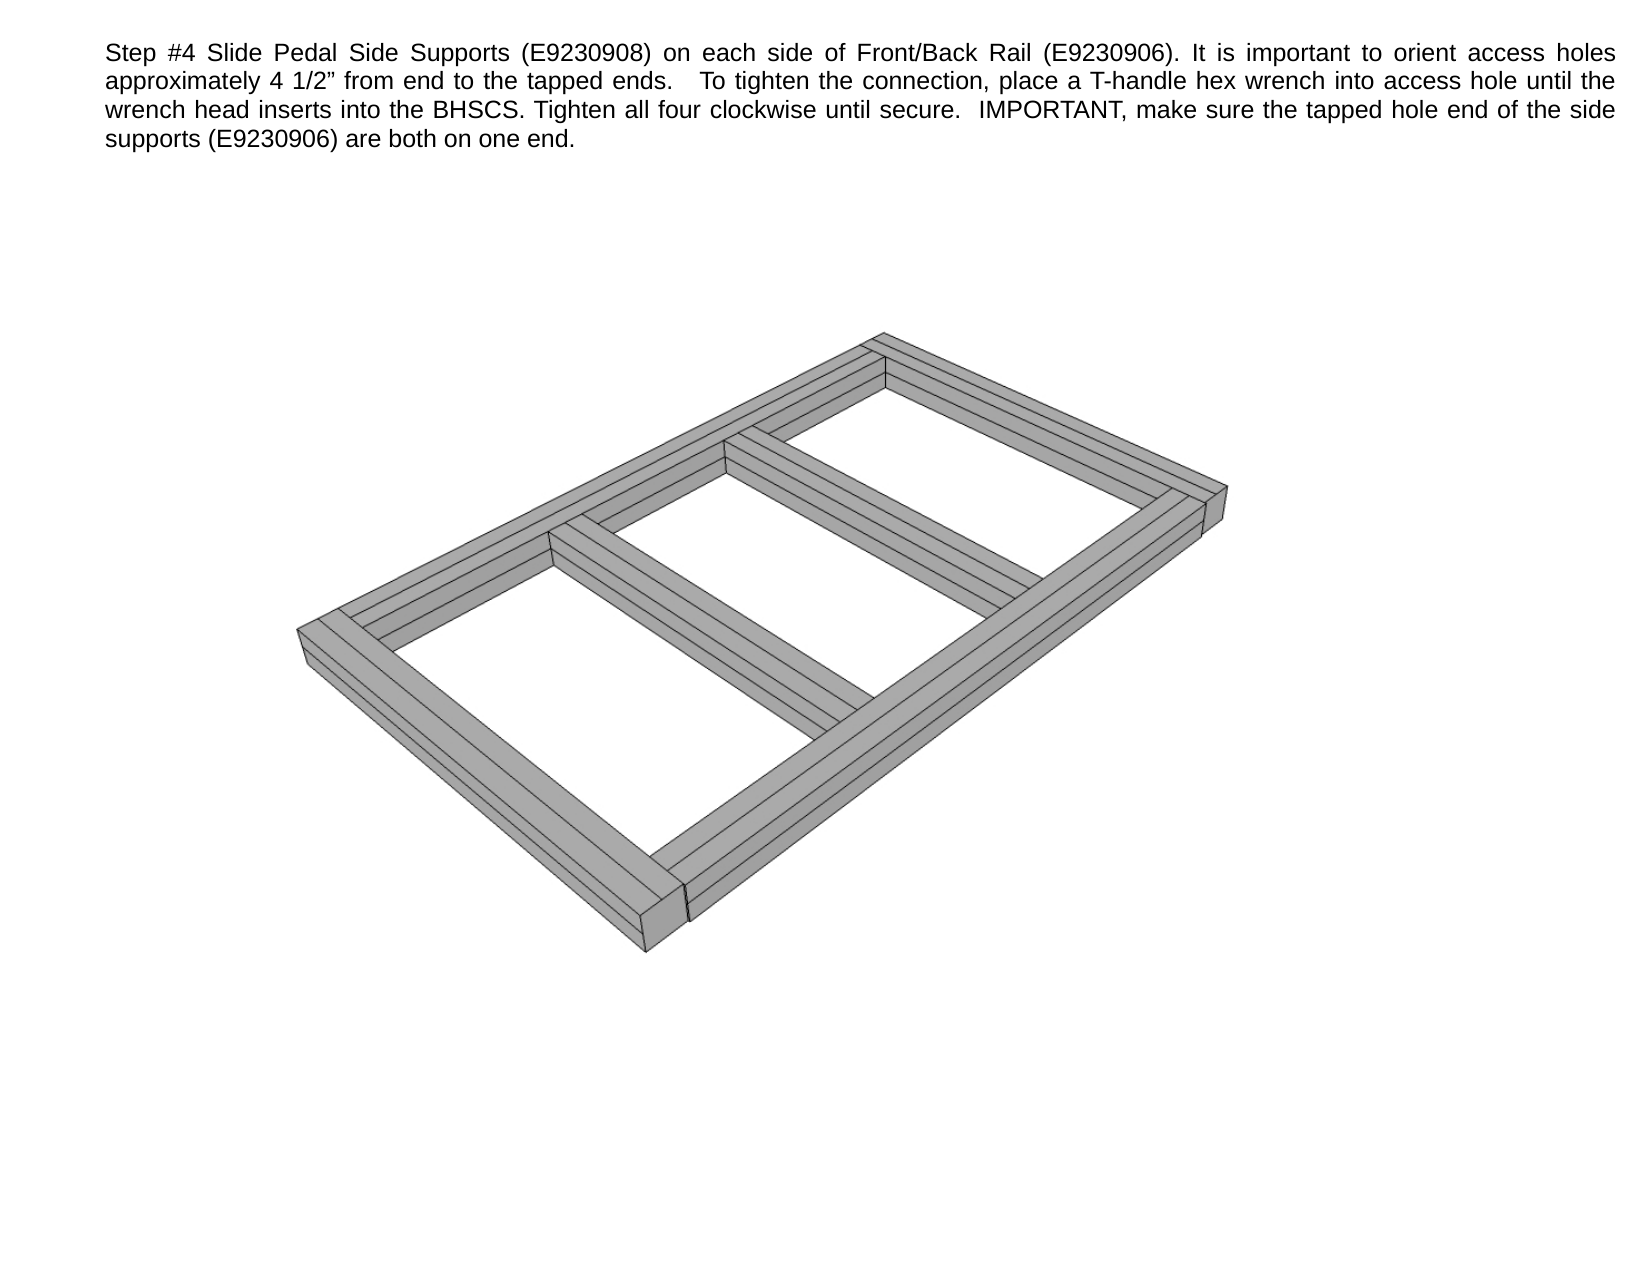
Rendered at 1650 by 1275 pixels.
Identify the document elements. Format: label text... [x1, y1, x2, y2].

text Step #4 Slide Pedal Side Supports (E9230908) on each side of Front/Back Rail (E9230906). It is important to orient access holes approximately 4 1/2” from end to the tapped ends. To tighten the connection, place a T-handle hex wrench into access hole until the wrench head inserts into the BHSCS. Tighten all four clockwise until secure. IMPORTANT, make sure the tapped hole end of the side supports (E9230906) are both on one end. [105, 37, 1620, 152]
picture [105, 181, 1650, 991]
